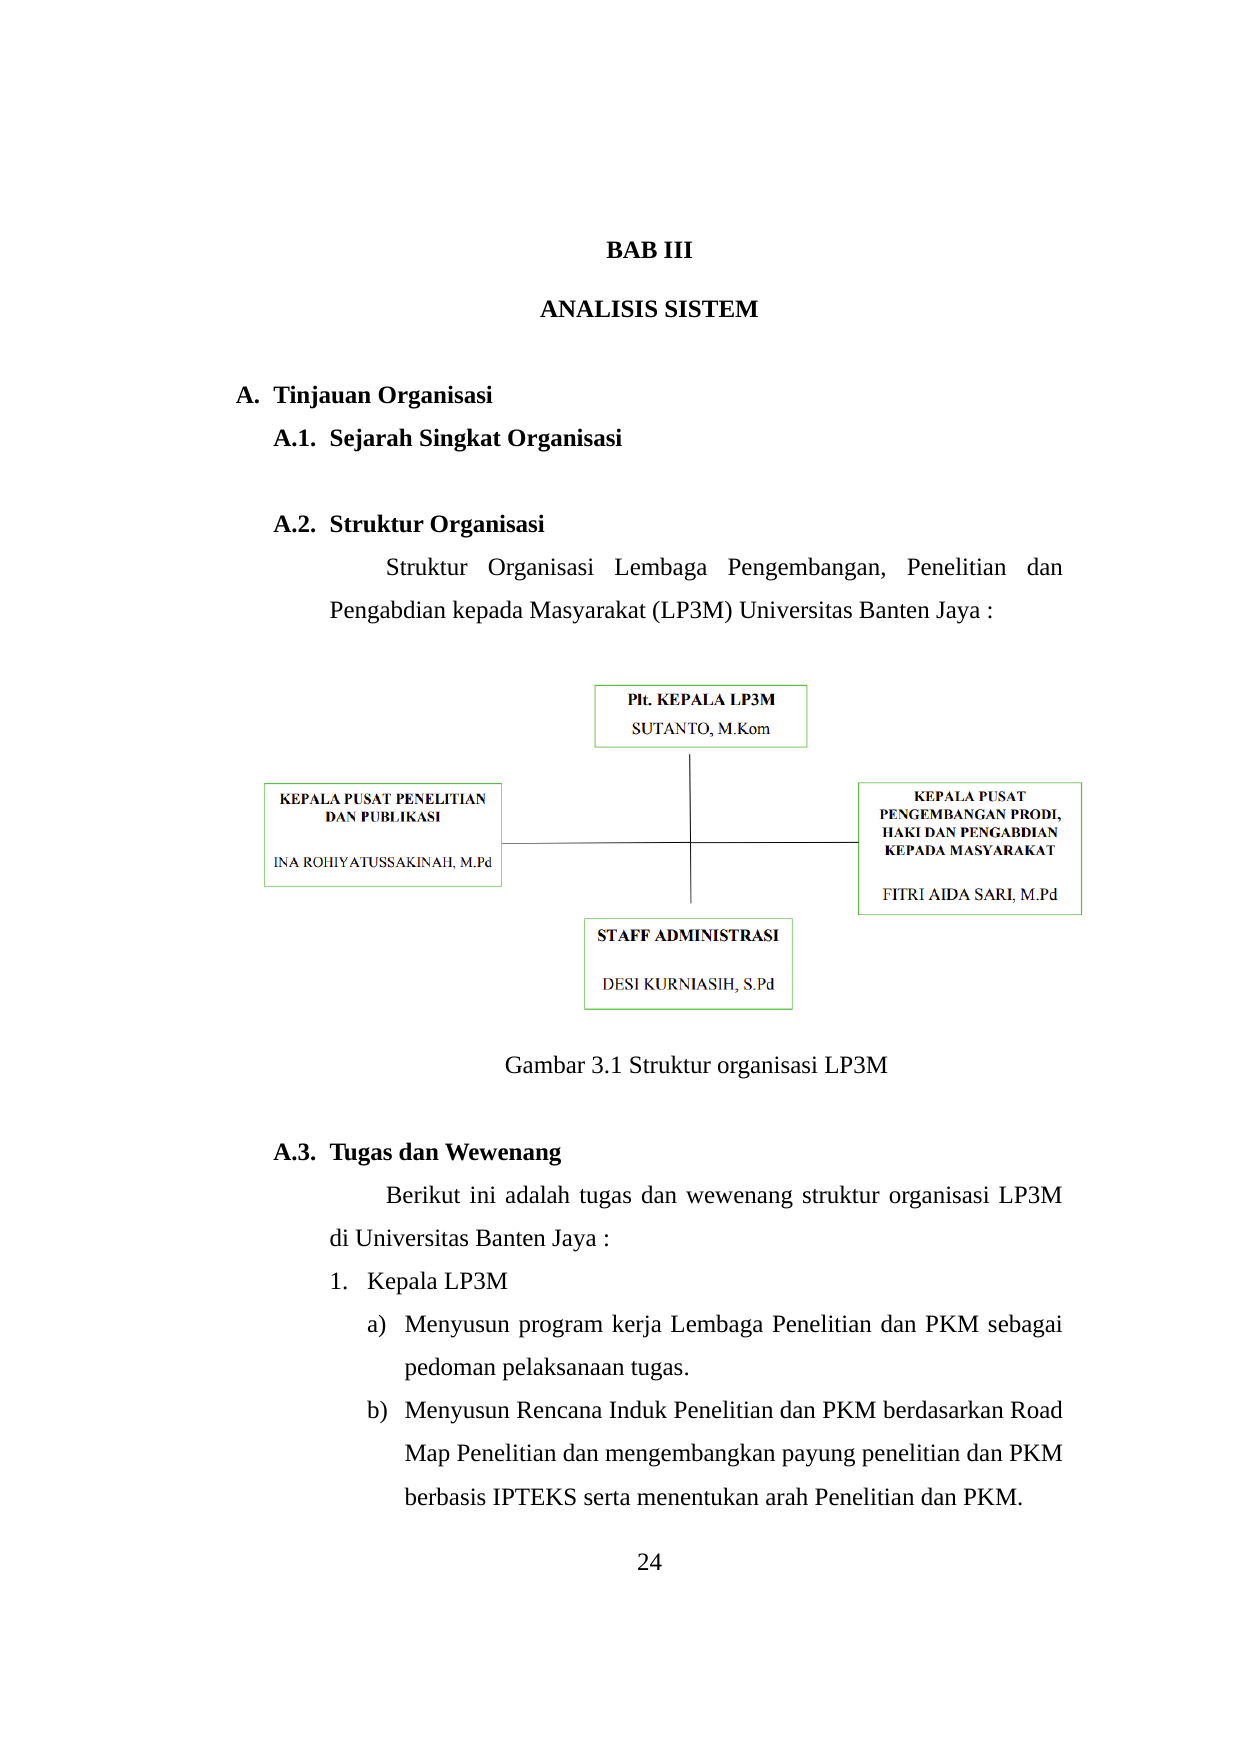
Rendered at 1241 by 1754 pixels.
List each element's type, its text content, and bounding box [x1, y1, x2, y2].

text Berikut ini adalah tugas dan wewenang struktur organisasi LP3M di Universitas Banten Jaya : [329, 1180, 1063, 1252]
text Struktur Organisasi Lembaga Pengembangan, Penelitian dan Pengabdian kepada Masyarakat (LP3M) Universitas Banten Jaya : [329, 552, 1063, 624]
list Kepala LP3M [329, 1266, 1063, 1295]
list Struktur Organisasi [273, 509, 1063, 538]
text ANALISIS SISTEM [236, 294, 1063, 322]
picture [255, 667, 1090, 1036]
list Tinjauan Organisasi [236, 380, 1063, 409]
list Menyusun Rencana Induk Penelitian dan PKM berdasarkan Road Map Penelitian dan mengembangkan payung penelitian dan PKM berbasis IPTEKS serta menentukan arah Penelitian dan PKM. [367, 1395, 1063, 1510]
text Gambar 3.1 Struktur organisasi LP3M [329, 1036, 1063, 1079]
list Sejarah Singkat Organisasi [273, 423, 1063, 452]
list Menyusun program kerja Lembaga Penelitian dan PKM sebagai pedoman pelaksanaan tugas. [367, 1309, 1063, 1381]
text BAB III [236, 236, 1063, 264]
list Tugas dan Wewenang [273, 1137, 1063, 1165]
